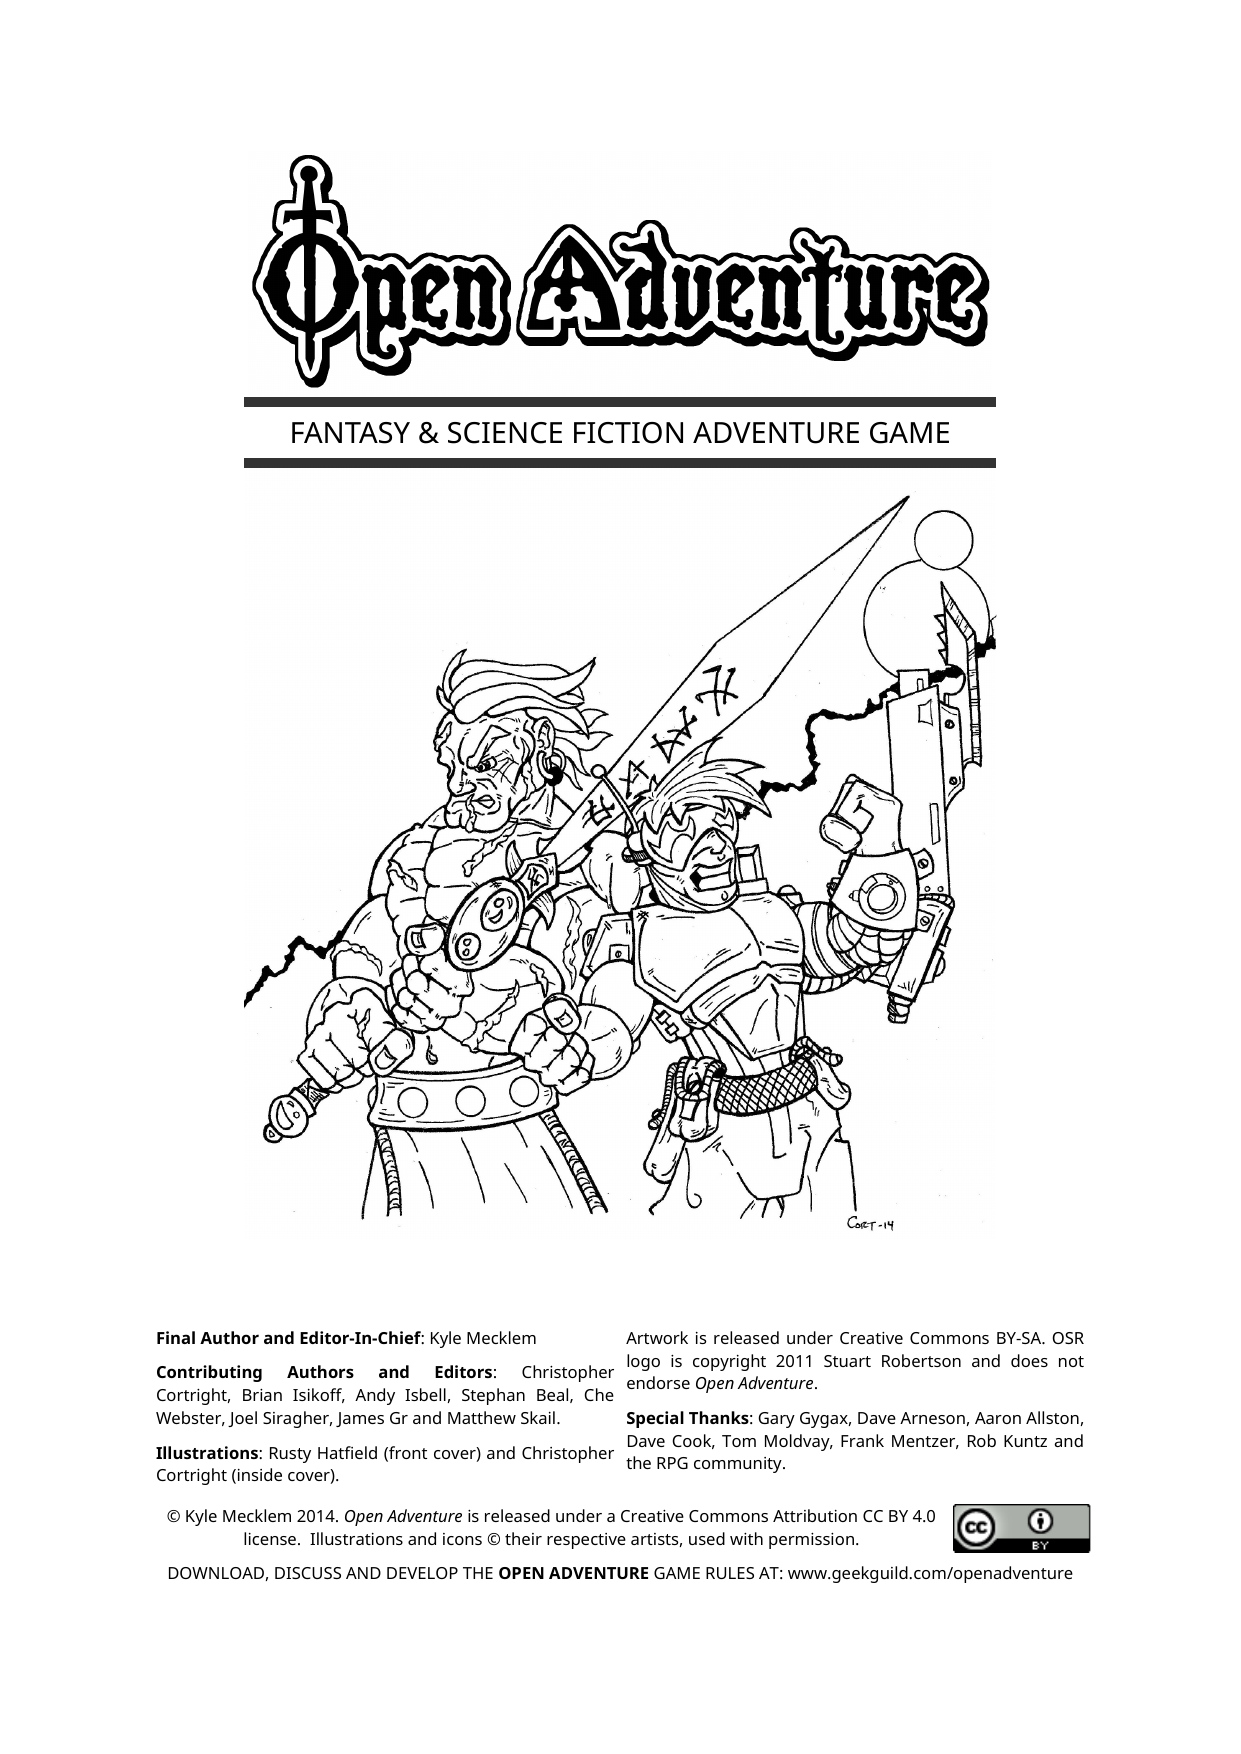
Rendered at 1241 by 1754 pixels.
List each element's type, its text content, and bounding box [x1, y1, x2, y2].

table_header FANTASY & SCIENCE FICTION ADVENTURE GAME [244, 407, 996, 458]
picture [953, 1504, 1091, 1553]
table_header Artwork is released under Creative Commons BY-SA. OSR logo is copyright 2011 Stuart Robertson and does not endorse Open Adventure. Special Thanks: Gary Gygax, Dave Arneson, Aaron Allston, Dave Cook, Tom Moldvay, Frank Mentzer, Rob Kuntz and the RPG community. [620, 1321, 1091, 1504]
text DOWNLOAD, DISCUSS AND DEVELOP THE OPEN ADVENTURE GAME RULES AT: www.geekguild.com/openadventure [150, 1562, 1091, 1584]
picture [244, 468, 997, 1239]
picture [248, 150, 993, 397]
text © Kyle Mecklem 2014. Open Adventure is released under a Creative Commons Attribution CC BY 4.0 license. Illustrations and icons © their respective artists, used with permission. [150, 1504, 953, 1550]
table_header Final Author and Editor-In-Chief: Kyle Mecklem Contributing Authors and Editors: Christopher Cortright, Brian Isikoff, Andy Isbell, Stephan Beal, Che Webster, Joel Siragher, James Gr and Matthew Skail. Illustrations: Rusty Hatfield (front cover) and Christopher Cortright (inside cover). [150, 1321, 620, 1504]
